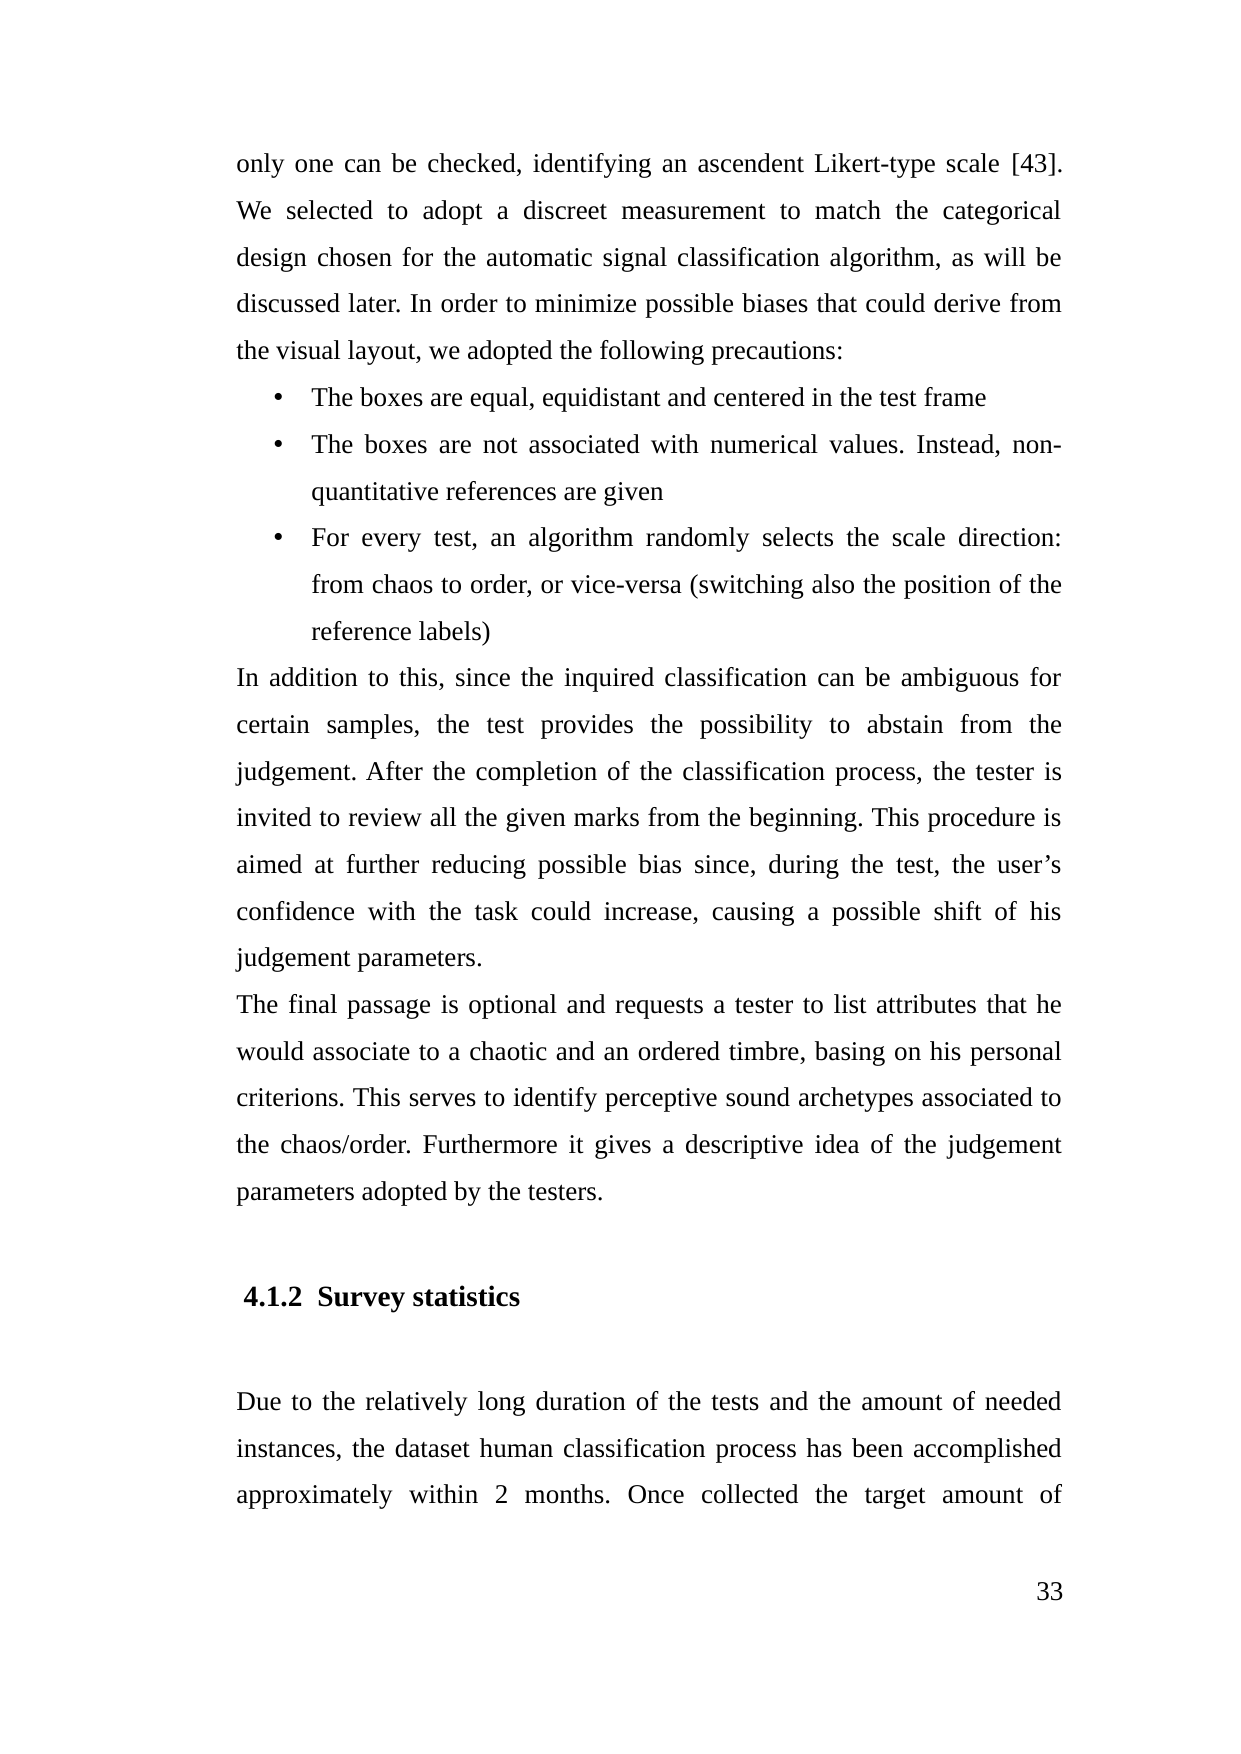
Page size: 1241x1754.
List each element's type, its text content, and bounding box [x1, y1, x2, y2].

subtitle Survey statistics [236, 1279, 1063, 1313]
list The boxes are equal, equidistant and centered in the test frame [274, 381, 1063, 412]
text In addition to this, since the inquired classification can be ambiguous for certain samples, the test provides the possibility to abstain from the judgement. After the completion of the classification process, the tester is invited to review all the given marks from the beginning. This procedure is aimed at further reducing possible bias since, during the test, the user’s confidence with the task could increase, causing a possible shift of his judgement parameters. [236, 661, 1063, 972]
list The boxes are not associated with numerical values. Instead, non-quantitative references are given [274, 428, 1063, 506]
text only one can be checked, identifying an ascendent Likert-type scale [43]. We selected to adopt a discreet measurement to match the categorical design chosen for the automatic signal classification algorithm, as will be discussed later. In order to minimize possible biases that could derive from the visual layout, we adopted the following precautions: [236, 148, 1063, 365]
text Due to the relatively long duration of the tests and the amount of needed instances, the dataset human classification process has been accomplished approximately within 2 months. Once collected the target amount of [236, 1385, 1063, 1510]
text The final passage is optional and requests a tester to list attributes that he would associate to a chaotic and an ordered timbre, basing on his personal criterions. This serves to identify perceptive sound archetypes associated to the chaos/order. Furthermore it gives a descriptive idea of the judgement parameters adopted by the testers. [236, 988, 1063, 1206]
list For every test, an algorithm randomly selects the scale direction: from chaos to order, or vice-versa (switching also the position of the reference labels) [274, 521, 1063, 646]
